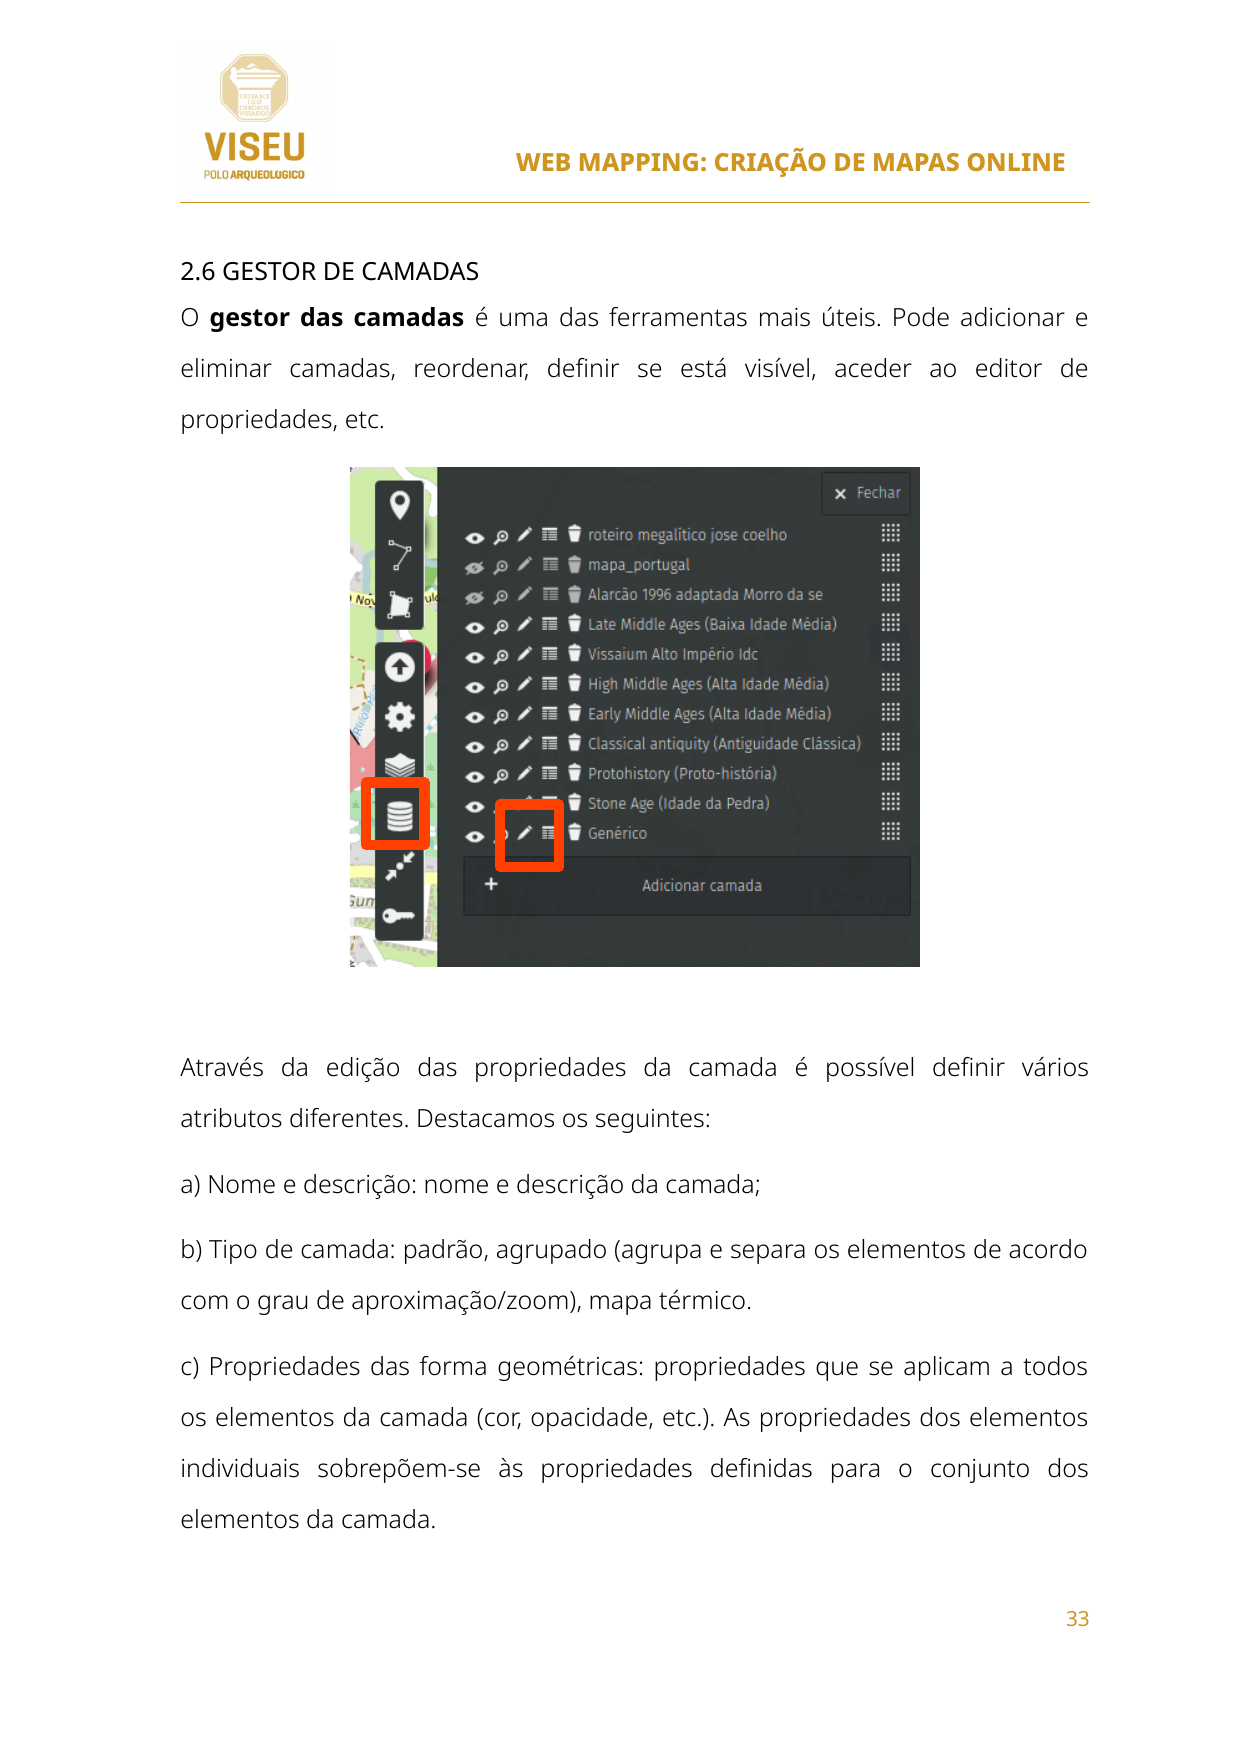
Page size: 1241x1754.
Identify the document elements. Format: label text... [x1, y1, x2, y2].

text a) Nome e descrição: nome e descrição da camada; [180, 1166, 1090, 1200]
text Através da edição das propriedades da camada é possível definir vários atributos diferentes. Destacamos os seguintes: [180, 1050, 1090, 1135]
text b) Tipo de camada: padrão, agrupado (agrupa e separa os elementos de acordo com o grau de aproximação/zoom), mapa térmico. [180, 1232, 1090, 1317]
text O gestor das camadas é uma das ferramentas mais úteis. Pode adicionar e eliminar camadas, reordenar, definir se está visível, aceder ao editor de propriedades, etc. [180, 300, 1090, 436]
subtitle 2.6 Gestor de camadas [180, 253, 1090, 287]
text c) Propriedades das forma geométricas: propriedades que se aplicam a todos os elementos da camada (cor, opacidade, etc.). As propriedades dos elementos individuais sobrepõem-se às propriedades definidas para o conjunto dos elementos da camada. [180, 1349, 1090, 1536]
picture [349, 467, 920, 967]
